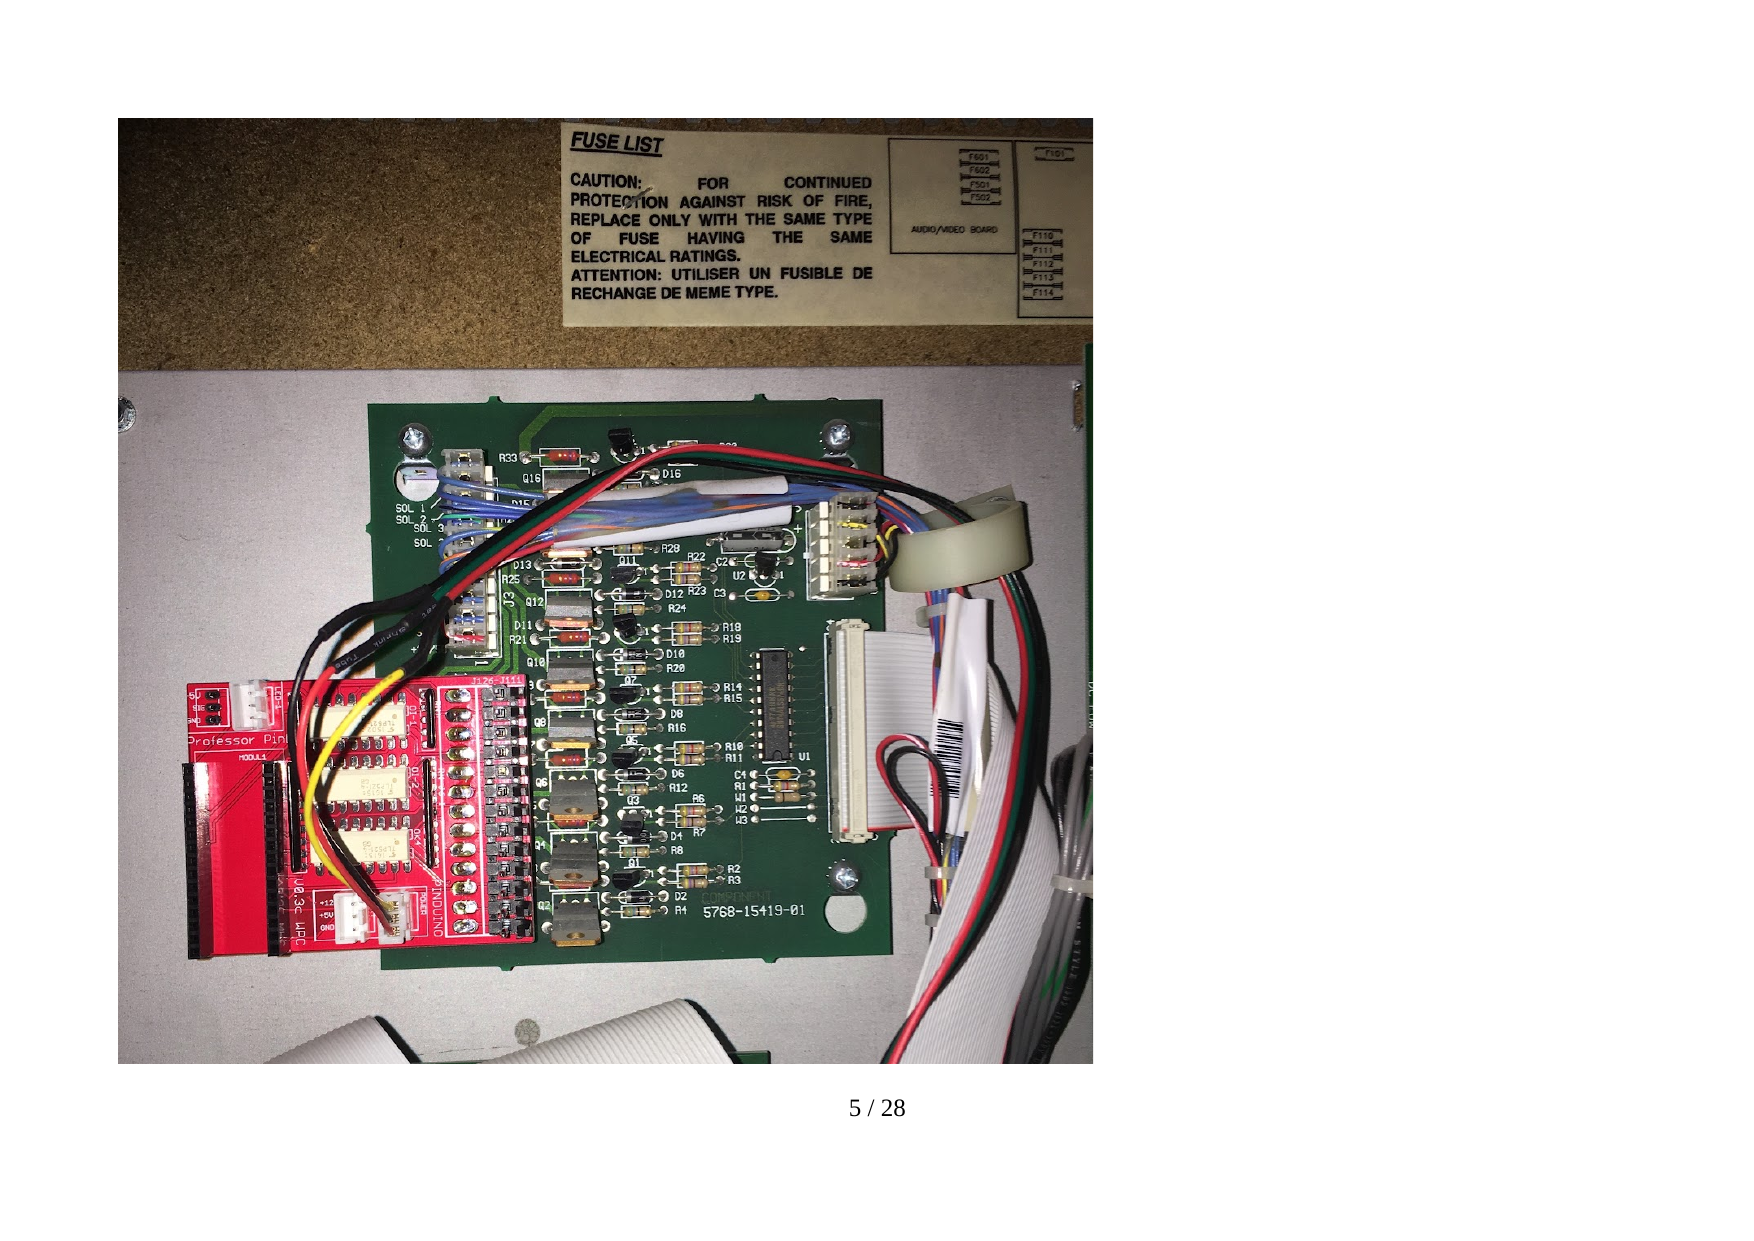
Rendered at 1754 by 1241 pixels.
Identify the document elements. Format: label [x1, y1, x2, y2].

picture [118, 118, 1094, 1064]
